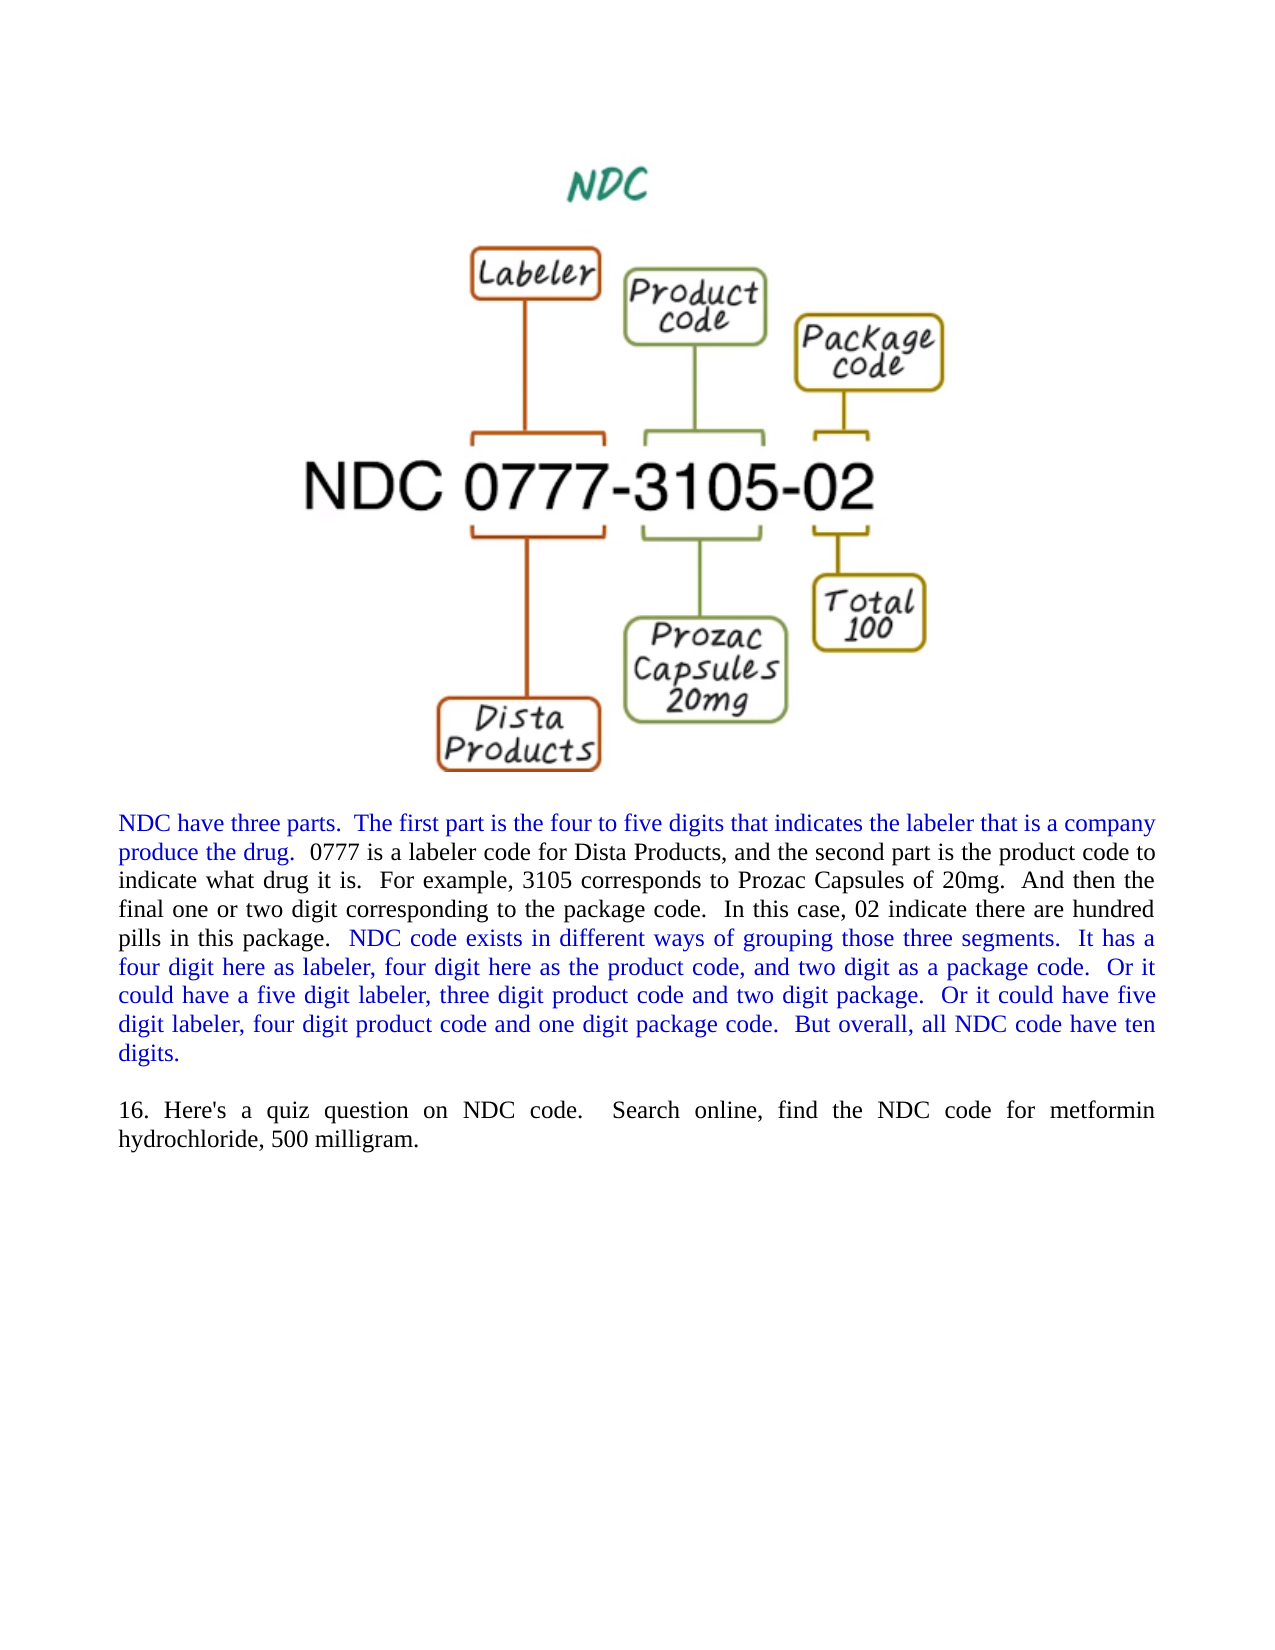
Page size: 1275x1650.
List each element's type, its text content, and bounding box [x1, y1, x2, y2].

text 16. Here's a quiz question on NDC code. Search online, find the NDC code for metformin hydrochloride, 500 milligram. [118, 1096, 1157, 1153]
picture [276, 146, 999, 772]
text NDC have three parts. The first part is the four to five digits that indicates the labeler that is a company produce the drug. 0777 is a labeler code for Dista Products, and the second part is the product code to indicate what drug it is. For example, 3105 corresponds to Prozac Capsules of 20mg. And then the final one or two digit corresponding to the package code. In this case, 02 indicate there are hundred pills in this package. NDC code exists in different ways of grouping those three segments. It has a four digit here as labeler, four digit here as the product code, and two digit as a package code. Or it could have a five digit labeler, three digit product code and two digit package. Or it could have five digit labeler, four digit product code and one digit package code. But overall, all NDC code have ten digits. [118, 808, 1157, 1067]
